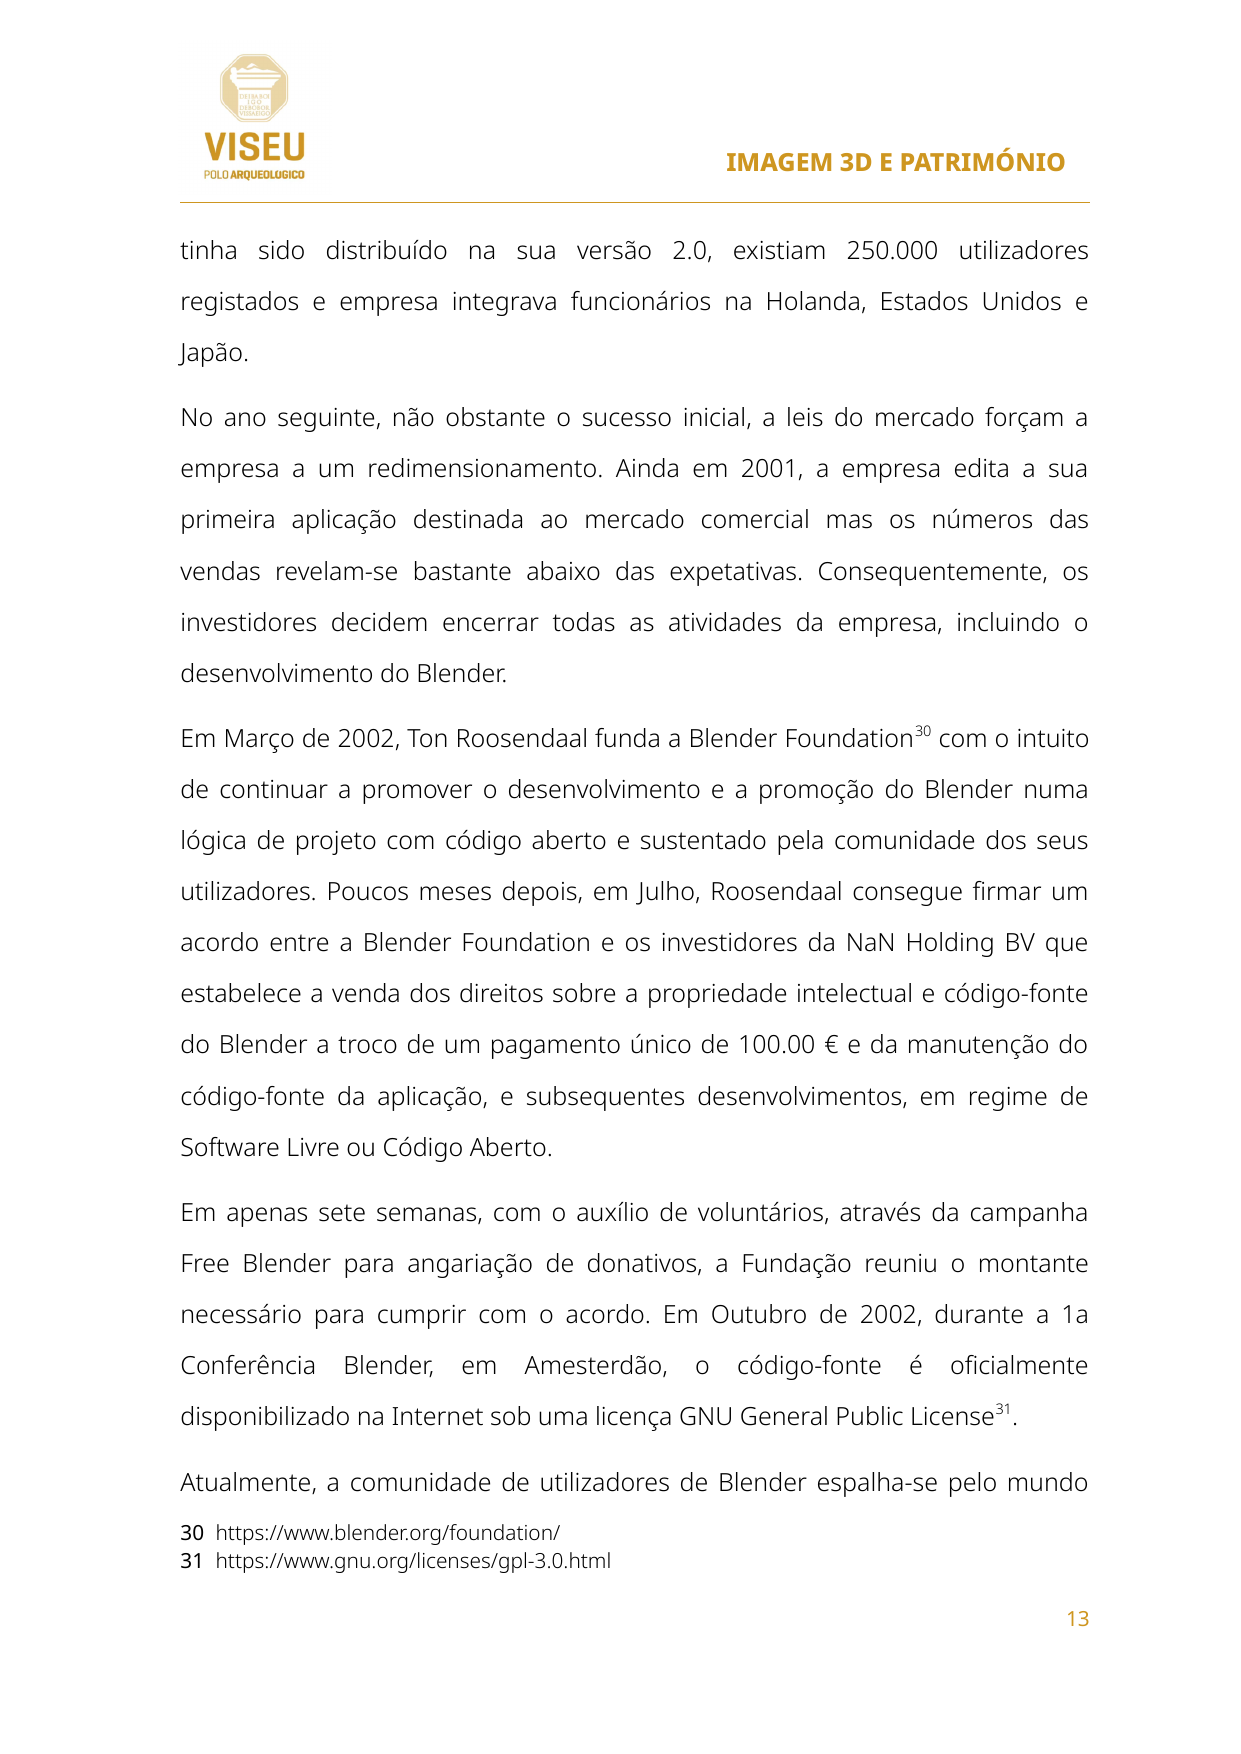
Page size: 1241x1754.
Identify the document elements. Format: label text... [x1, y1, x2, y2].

text Atualmente, a comunidade de utilizadores de Blender espalha-se pelo mundo [180, 1465, 1090, 1499]
text https://www.blender.org/foundation/ [180, 1518, 1090, 1547]
text tinha sido distribuído na sua versão 2.0, existiam 250.000 utilizadores registados e empresa integrava funcionários na Holanda, Estados Unidos e Japão. [180, 232, 1090, 368]
text Em apenas sete semanas, com o auxílio de voluntários, através da campanha Free Blender para angariação de donativos, a Fundação reuniu o montante necessário para cumprir com o acordo. Em Outubro de 2002, durante a 1a Conferência Blender, em Amesterdão, o código-fonte é oficialmente disponibilizado na Internet sob uma licença GNU General Public License. [180, 1195, 1090, 1433]
text No ano seguinte, não obstante o sucesso inicial, a leis do mercado forçam a empresa a um redimensionamento. Ainda em 2001, a empresa edita a sua primeira aplicação destinada ao mercado comercial mas os números das vendas revelam-se bastante abaixo das expetativas. Consequentemente, os investidores decidem encerrar todas as atividades da empresa, incluindo o desenvolvimento do Blender. [180, 400, 1090, 689]
text Em Março de 2002, Ton Roosendaal funda a Blender Foundation com o intuito de continuar a promover o desenvolvimento e a promoção do Blender numa lógica de projeto com código aberto e sustentado pela comunidade dos seus utilizadores. Poucos meses depois, em Julho, Roosendaal consegue firmar um acordo entre a Blender Foundation e os investidores da NaN Holding BV que estabelece a venda dos direitos sobre a propriedade intelectual e código-fonte do Blender a troco de um pagamento único de 100.00 € e da manutenção do código-fonte da aplicação, e subsequentes desenvolvimentos, em regime de Software Livre ou Código Aberto. [180, 721, 1090, 1163]
text https://www.gnu.org/licenses/gpl-3.0.html [180, 1547, 1090, 1575]
